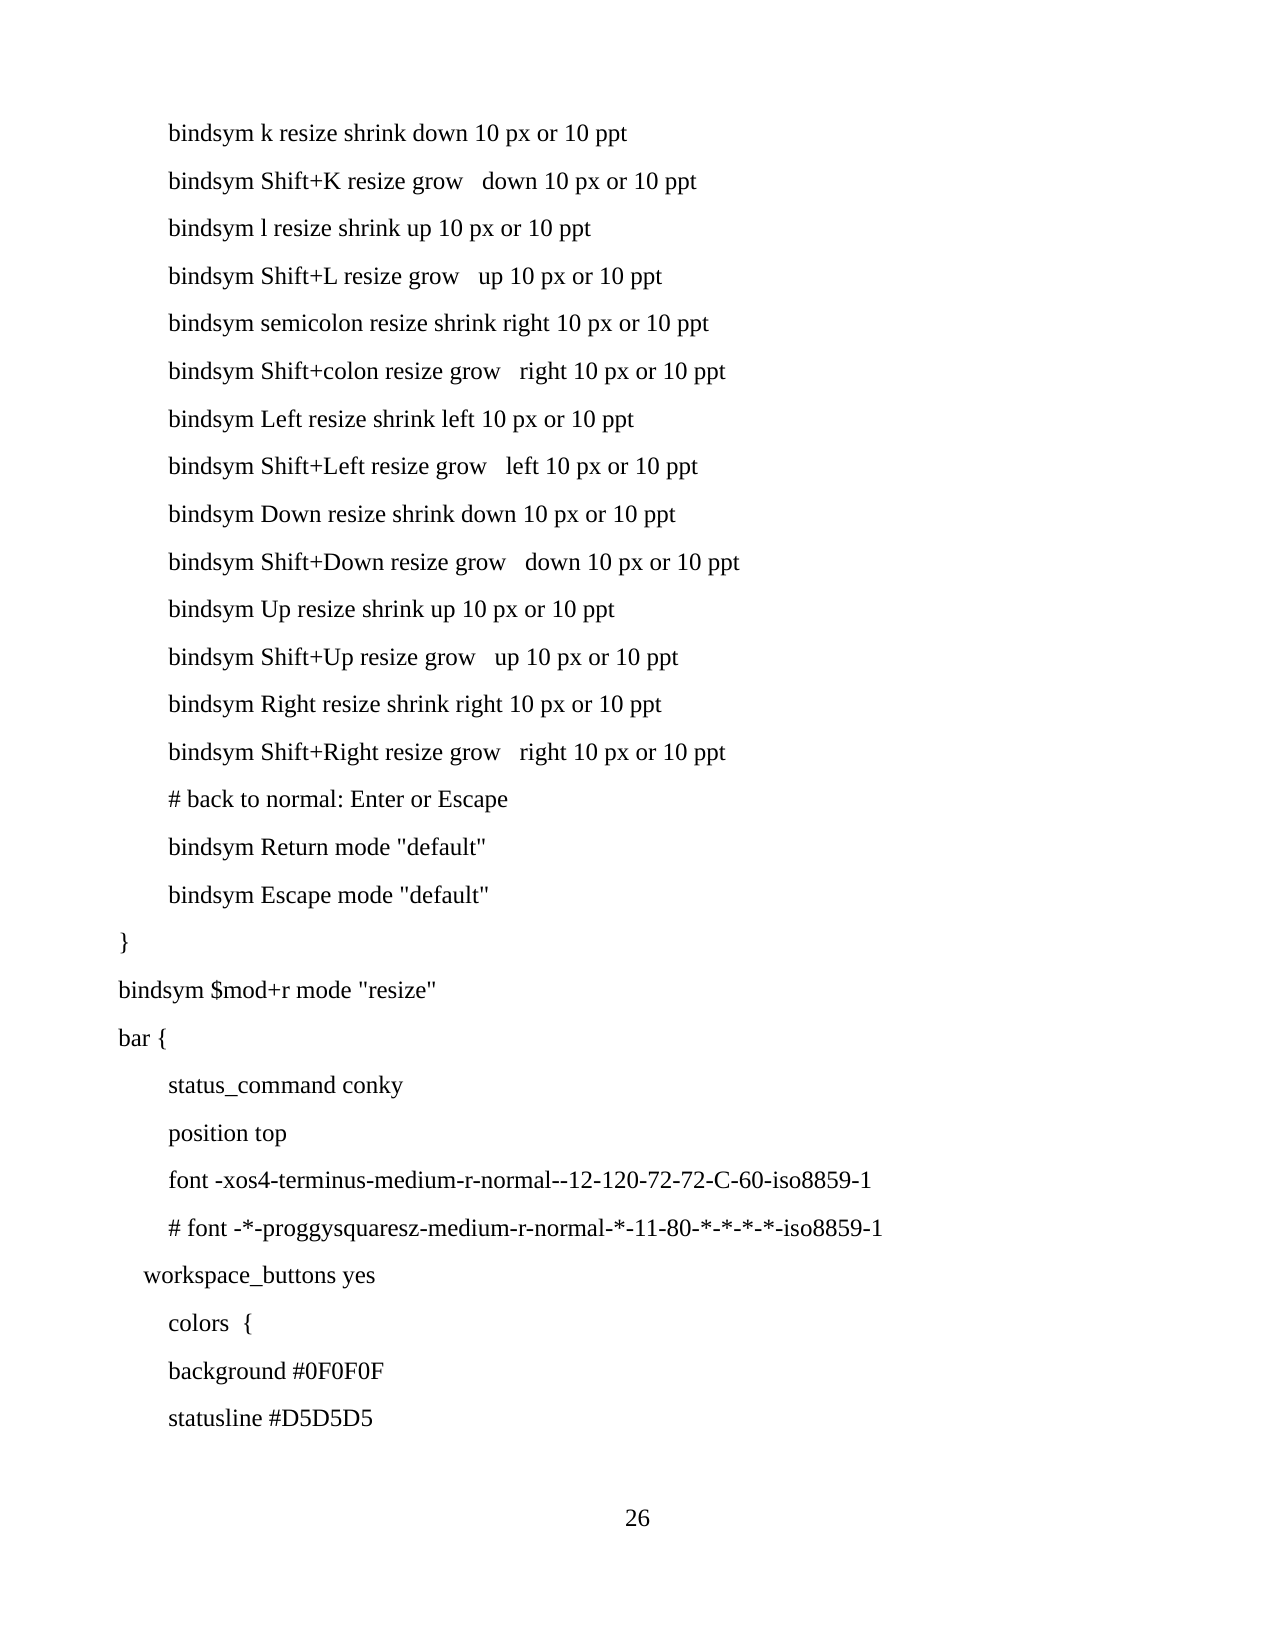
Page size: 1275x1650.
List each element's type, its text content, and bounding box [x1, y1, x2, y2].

text font -xos4-terminus-medium-r-normal--12-120-72-72-C-60-iso8859-1 [118, 1165, 1157, 1194]
text bindsym Escape mode "default" [118, 880, 1157, 908]
text bindsym Shift+Up resize grow up 10 px or 10 ppt [118, 642, 1157, 671]
text bindsym k resize shrink down 10 px or 10 ppt [118, 118, 1157, 147]
text bindsym $mod+r mode "resize" [118, 975, 1157, 1004]
text bar { [118, 1023, 1157, 1051]
text workspace_buttons yes [118, 1261, 1157, 1289]
text status_command conky [118, 1070, 1157, 1099]
text bindsym Shift+colon resize grow right 10 px or 10 ppt [118, 356, 1157, 385]
text bindsym semicolon resize shrink right 10 px or 10 ppt [118, 308, 1157, 337]
text # font -*-proggysquaresz-medium-r-normal-*-11-80-*-*-*-*-iso8859-1 [118, 1213, 1157, 1242]
text colors { [118, 1308, 1157, 1337]
text background #0F0F0F [118, 1356, 1157, 1384]
text bindsym Up resize shrink up 10 px or 10 ppt [118, 594, 1157, 623]
text bindsym l resize shrink up 10 px or 10 ppt [118, 213, 1157, 242]
text bindsym Down resize shrink down 10 px or 10 ppt [118, 499, 1157, 528]
text bindsym Shift+K resize grow down 10 px or 10 ppt [118, 166, 1157, 194]
text bindsym Shift+Down resize grow down 10 px or 10 ppt [118, 547, 1157, 575]
text position top [118, 1118, 1157, 1147]
text bindsym Return mode "default" [118, 832, 1157, 861]
text bindsym Left resize shrink left 10 px or 10 ppt [118, 404, 1157, 432]
text # back to normal: Enter or Escape [118, 784, 1157, 813]
text bindsym Shift+Right resize grow right 10 px or 10 ppt [118, 737, 1157, 766]
text bindsym Right resize shrink right 10 px or 10 ppt [118, 689, 1157, 718]
text } [118, 927, 1157, 956]
text bindsym Shift+L resize grow up 10 px or 10 ppt [118, 261, 1157, 290]
text statusline #D5D5D5 [118, 1403, 1157, 1432]
text bindsym Shift+Left resize grow left 10 px or 10 ppt [118, 451, 1157, 480]
